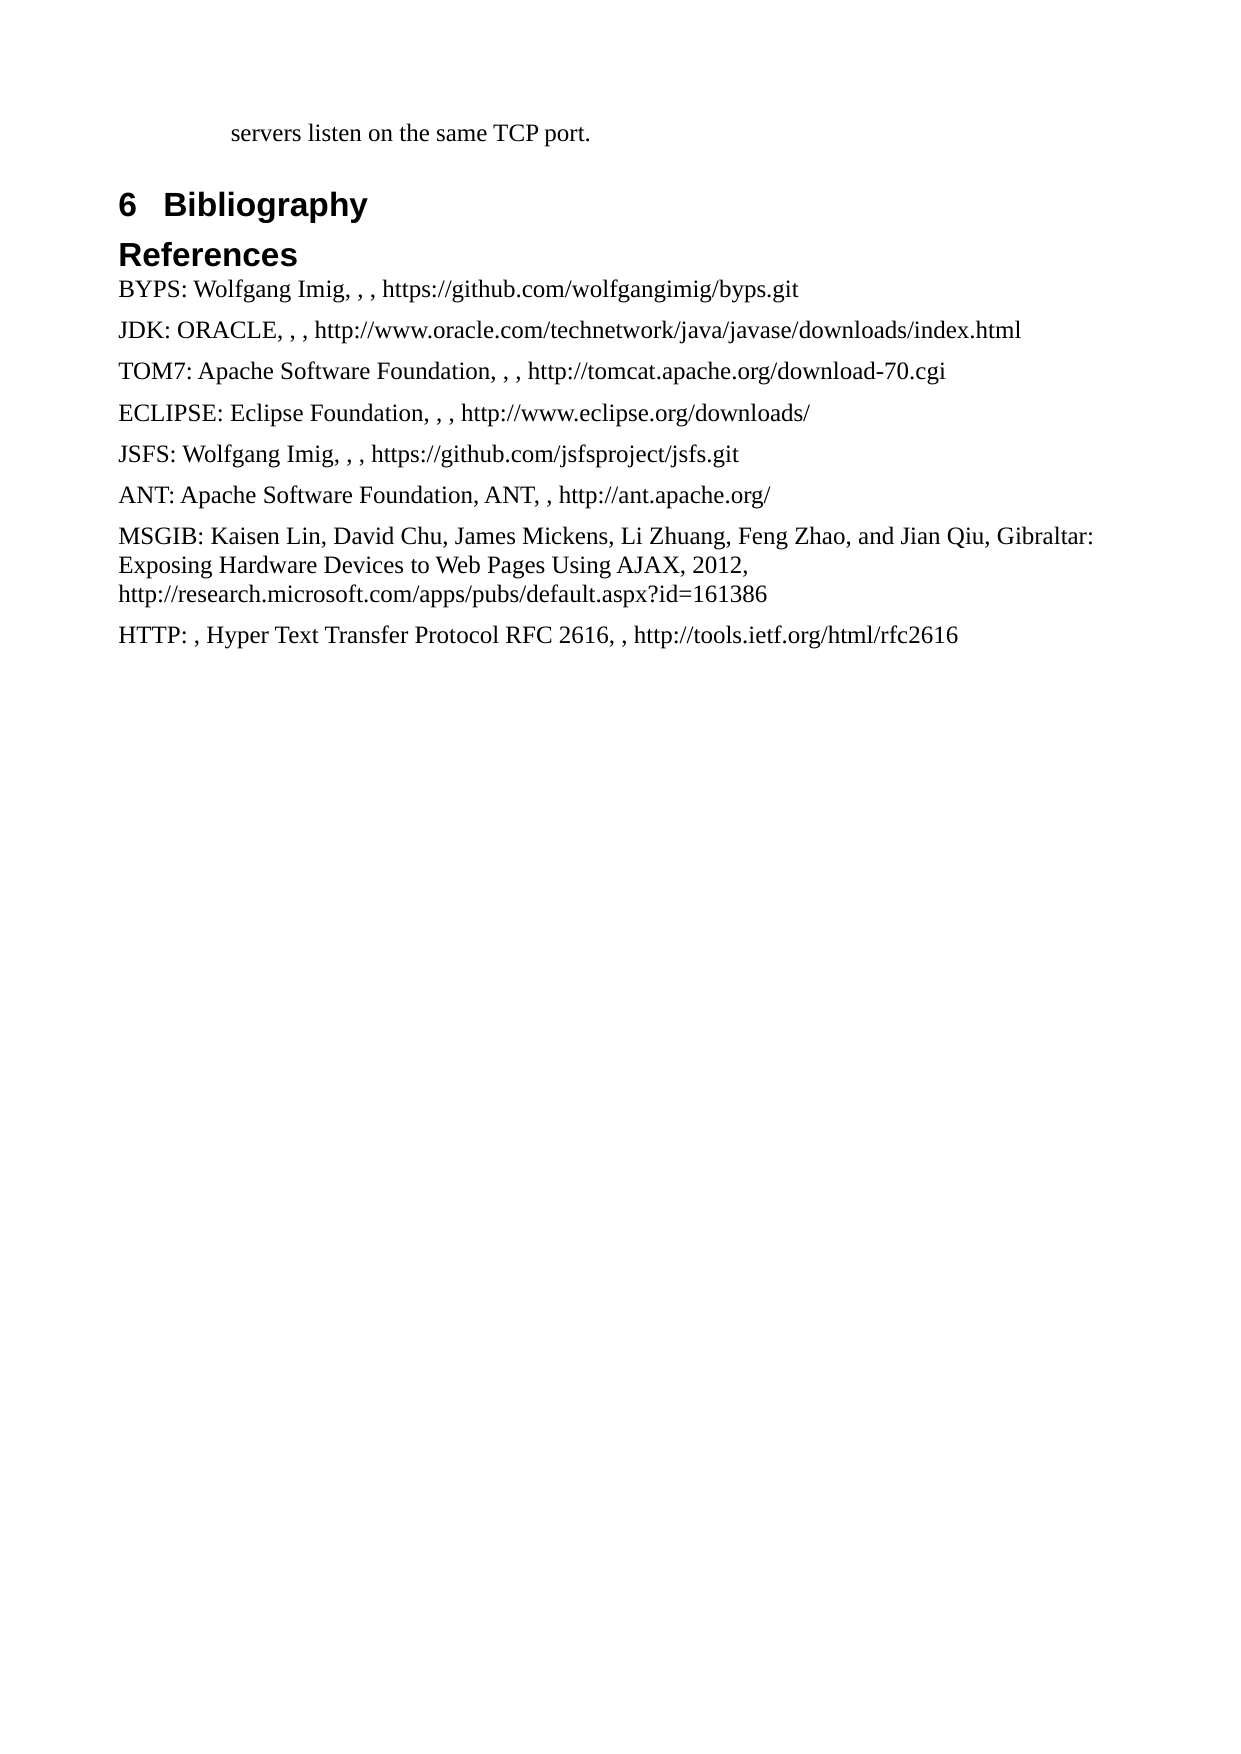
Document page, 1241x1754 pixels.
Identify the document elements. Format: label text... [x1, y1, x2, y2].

list servers listen on the same TCP port. [193, 118, 1122, 147]
text JSFS: Wolfgang Imig, , , https://github.com/jsfsproject/jsfs.git [118, 439, 1122, 468]
text MSGIB: Kaisen Lin, David Chu, James Mickens, Li Zhuang, Feng Zhao, and Jian Qiu, Gibraltar: Exposing Hardware Devices to Web Pages Using AJAX, 2012, http://research.microsoft.com/apps/pubs/default.aspx?id=161386 [118, 521, 1122, 608]
text ANT: Apache Software Foundation, ANT, , http://ant.apache.org/ [118, 480, 1122, 509]
text JDK: ORACLE, , , http://www.oracle.com/technetwork/java/javase/downloads/index.html [118, 315, 1122, 344]
text HTTP: , Hyper Text Transfer Protocol RFC 2616, , http://tools.ietf.org/html/rfc2616 [118, 620, 1122, 649]
subtitle References [118, 236, 1122, 274]
text TOM7: Apache Software Foundation, , , http://tomcat.apache.org/download-70.cgi [118, 356, 1122, 385]
text ECLIPSE: Eclipse Foundation, , , http://www.eclipse.org/downloads/ [118, 398, 1122, 426]
subtitle Bibliography [118, 184, 1122, 223]
text BYPS: Wolfgang Imig, , , https://github.com/wolfgangimig/byps.git [118, 274, 1122, 303]
